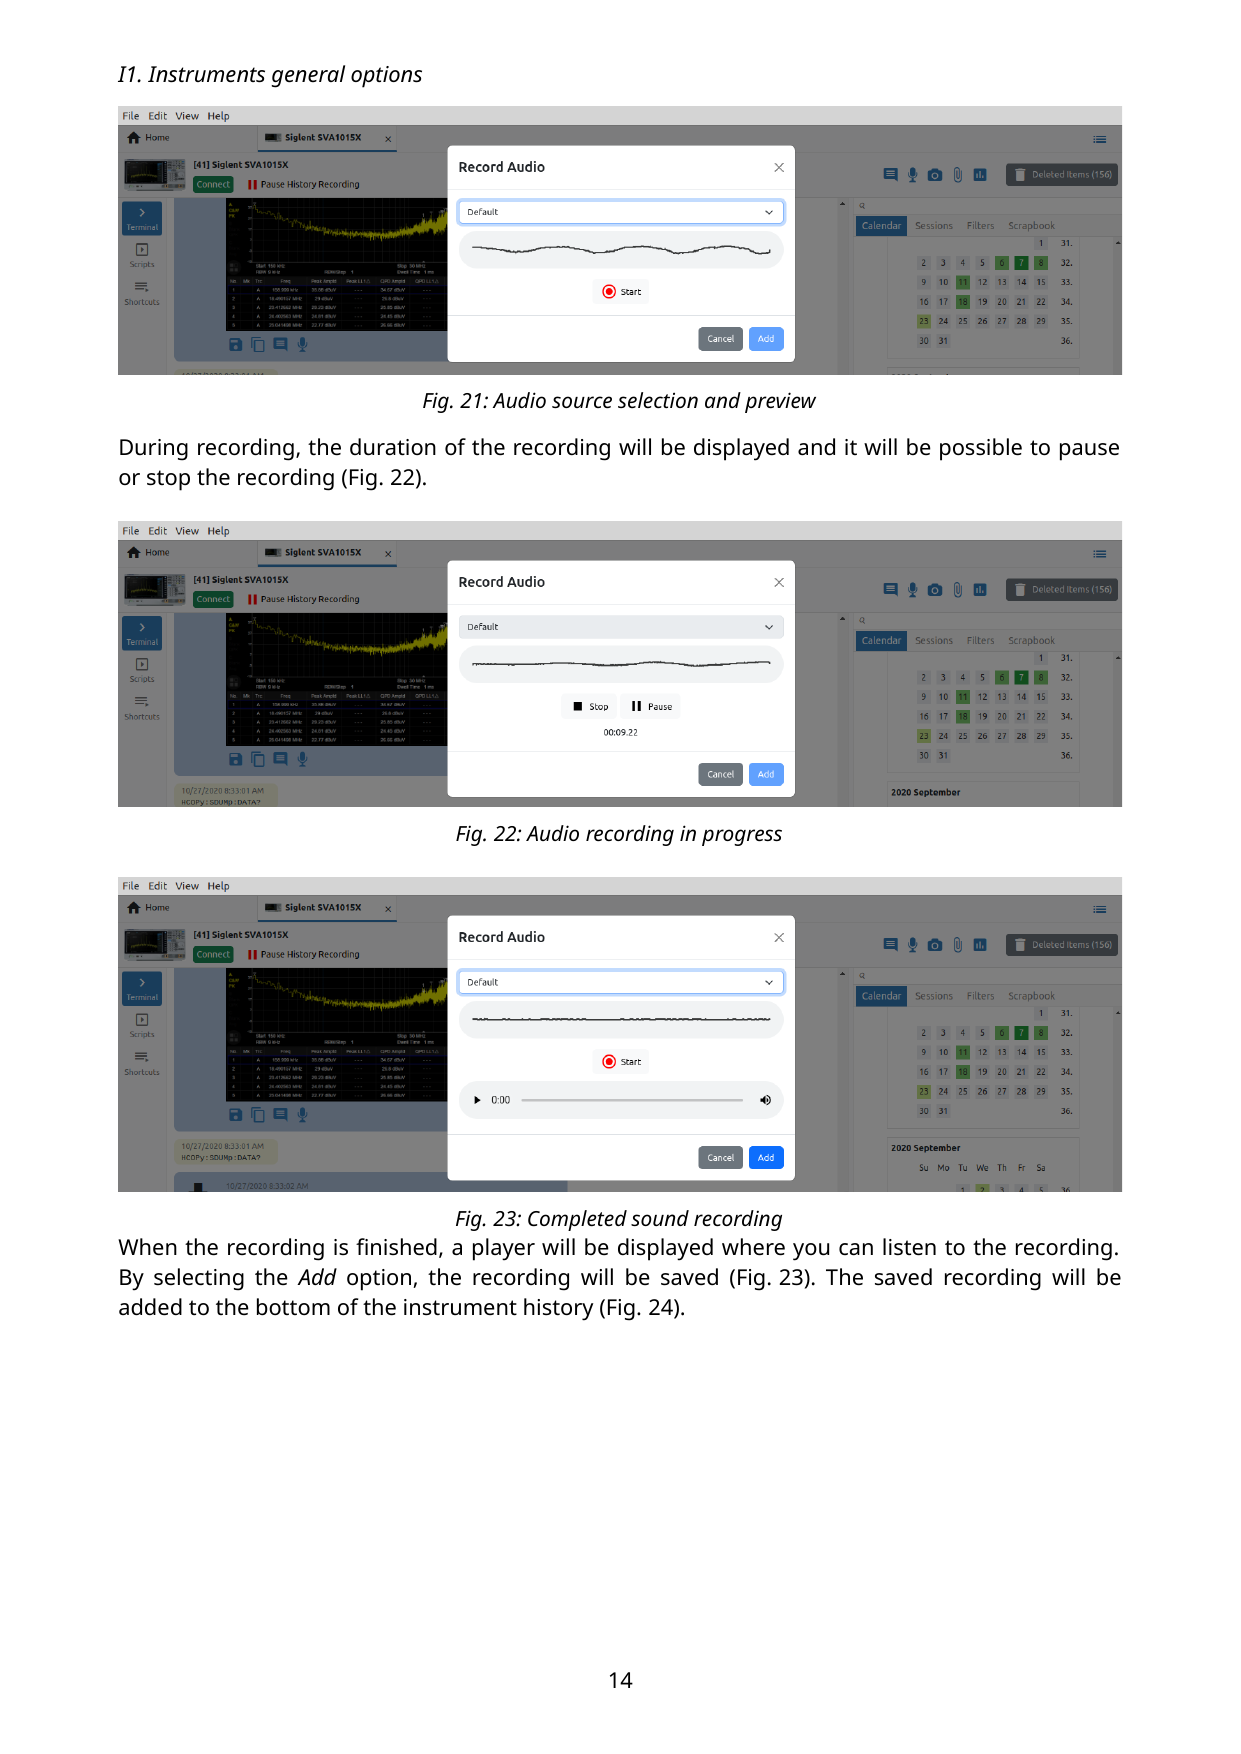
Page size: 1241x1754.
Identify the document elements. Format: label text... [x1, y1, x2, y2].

text During recording, the duration of the recording will be displayed and it will be possible to pause or stop the recording (Fig. 22). [118, 432, 1122, 492]
text Fig. 22: Audio recording in progress [118, 807, 1122, 847]
picture [118, 521, 1123, 807]
text Fig. 21: Audio source selection and preview [118, 375, 1122, 415]
text Fig. 23: Completed sound recording [118, 1192, 1122, 1232]
picture [118, 877, 1123, 1192]
text When the recording is finished, a player will be displayed where you can listen to the recording. By selecting the Add option, the recording will be saved (Fig. 23). The saved recording will be added to the bottom of the instrument history (Fig. 24). [118, 1232, 1122, 1321]
picture [118, 106, 1123, 375]
